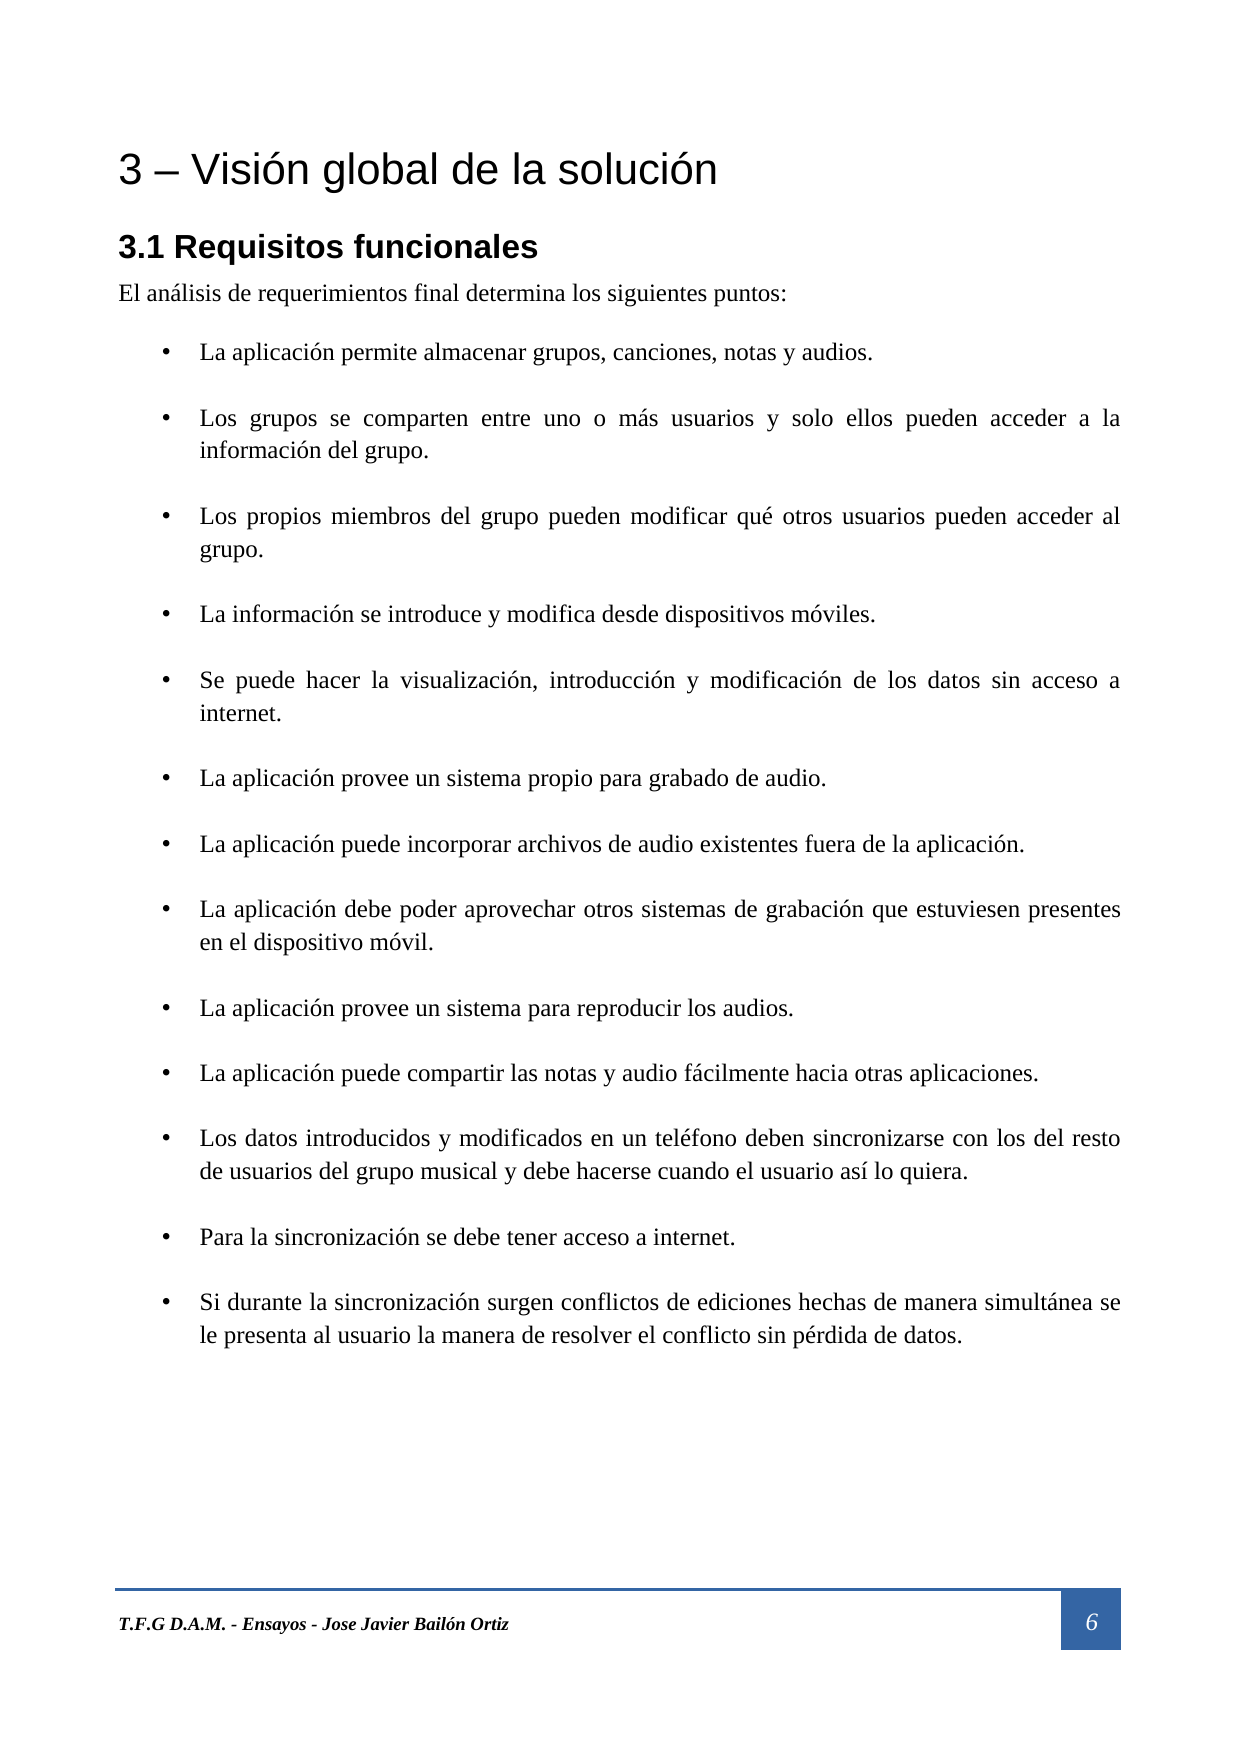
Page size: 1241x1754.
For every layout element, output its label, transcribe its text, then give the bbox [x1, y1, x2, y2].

list Los grupos se comparten entre uno o más usuarios y solo ellos pueden acceder a la información del grupo. [162, 403, 1122, 464]
subtitle 3.1 Requisitos funcionales [118, 227, 1122, 265]
list Los datos introducidos y modificados en un teléfono deben sincronizarse con los del resto de usuarios del grupo musical y debe hacerse cuando el usuario así lo quiera. [162, 1123, 1122, 1185]
list Se puede hacer la visualización, introducción y modificación de los datos sin acceso a internet. [162, 665, 1122, 727]
list La información se introduce y modifica desde dispositivos móviles. [162, 599, 1122, 628]
list La aplicación provee un sistema propio para grabado de audio. [162, 763, 1122, 792]
list La aplicación provee un sistema para reproducir los audios. [162, 993, 1122, 1021]
subtitle 3 – Visión global de la solución [118, 143, 1122, 193]
list La aplicación puede compartir las notas y audio fácilmente hacia otras aplicaciones. [162, 1058, 1122, 1087]
list La aplicación permite almacenar grupos, canciones, notas y audios. [162, 337, 1122, 366]
list Los propios miembros del grupo pueden modificar qué otros usuarios pueden acceder al grupo. [162, 501, 1122, 563]
list Para la sincronización se debe tener acceso a internet. [162, 1222, 1122, 1251]
list Si durante la sincronización surgen conflictos de ediciones hechas de manera simultánea se le presenta al usuario la manera de resolver el conflicto sin pérdida de datos. [162, 1287, 1122, 1349]
text El análisis de requerimientos final determina los siguientes puntos: [118, 278, 1122, 306]
list La aplicación puede incorporar archivos de audio existentes fuera de la aplicación. [162, 829, 1122, 857]
list La aplicación debe poder aprovechar otros sistemas de grabación que estuviesen presentes en el dispositivo móvil. [162, 894, 1122, 956]
